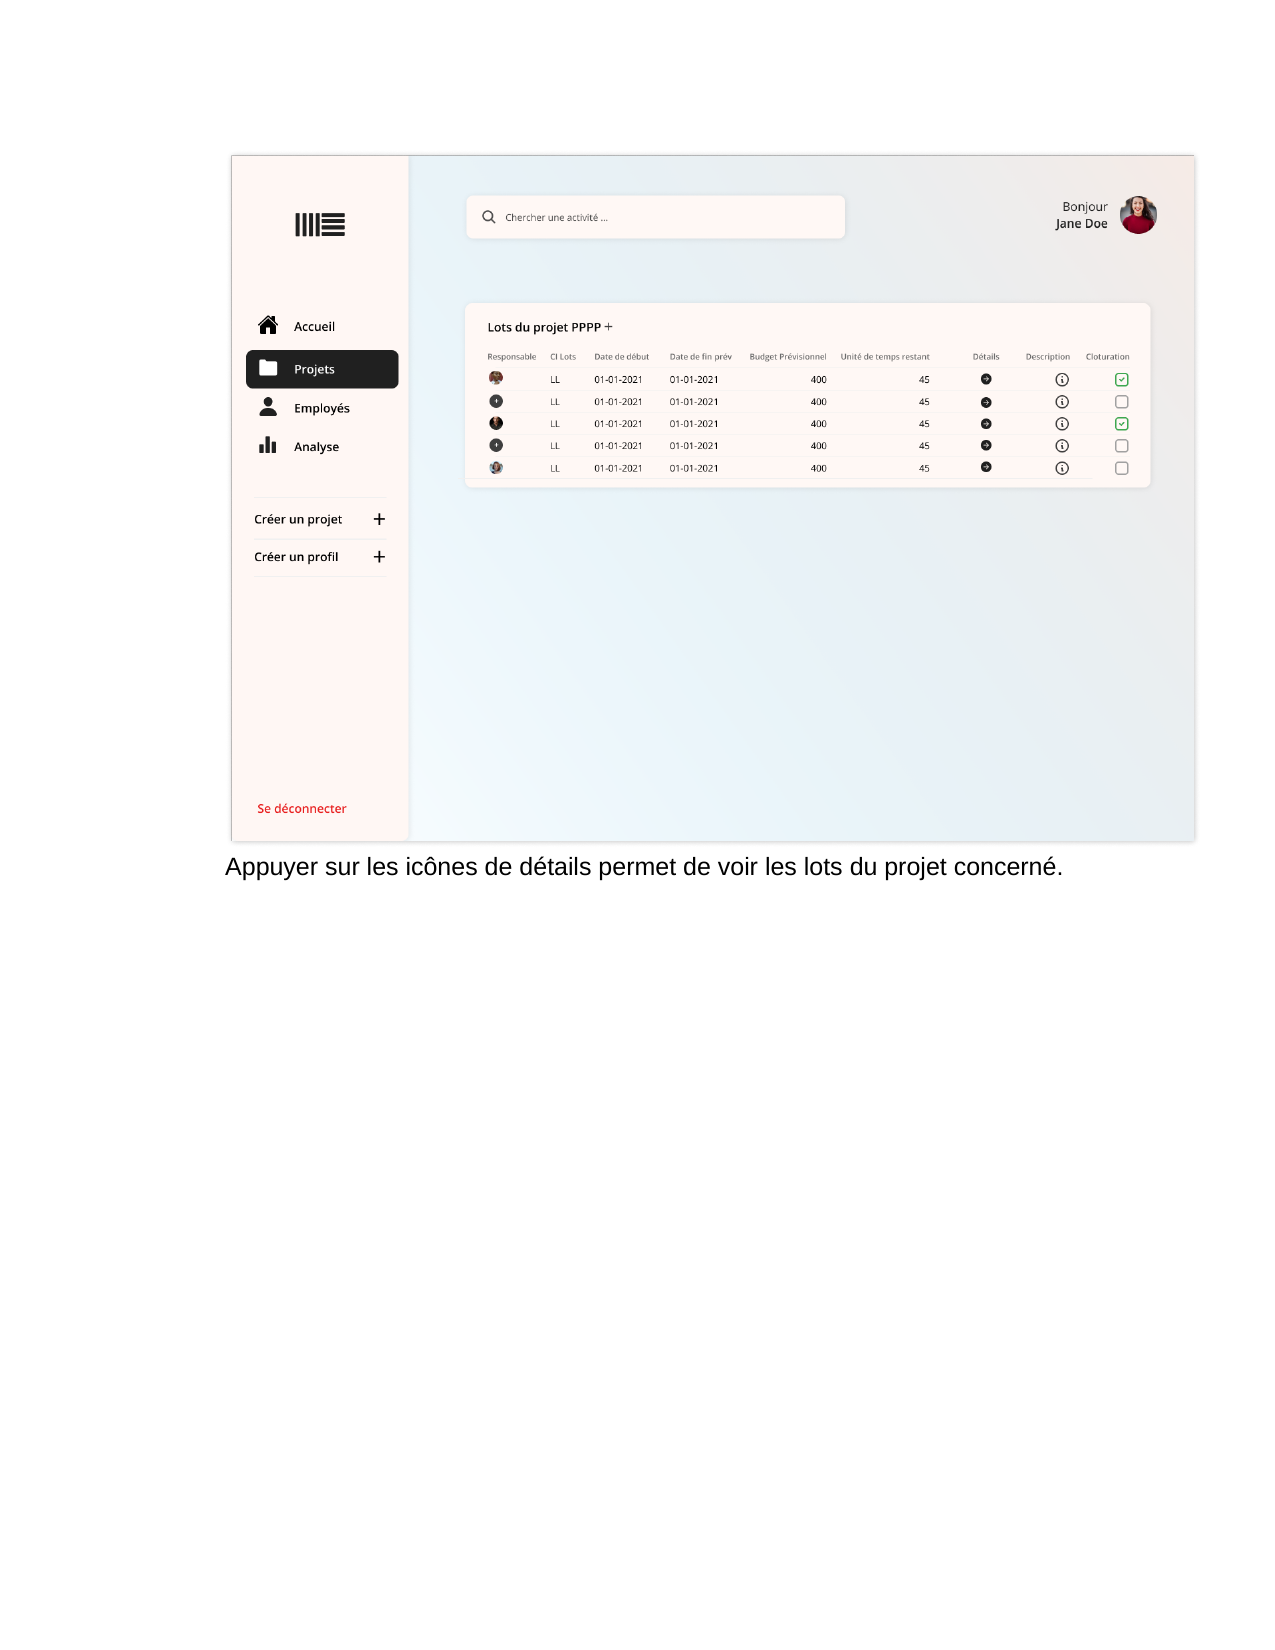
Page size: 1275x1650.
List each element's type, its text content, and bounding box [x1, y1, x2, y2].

picture [225, 150, 1200, 848]
text Appuyer sur les icônes de détails permet de voir les lots du projet concerné. [150, 852, 1125, 881]
